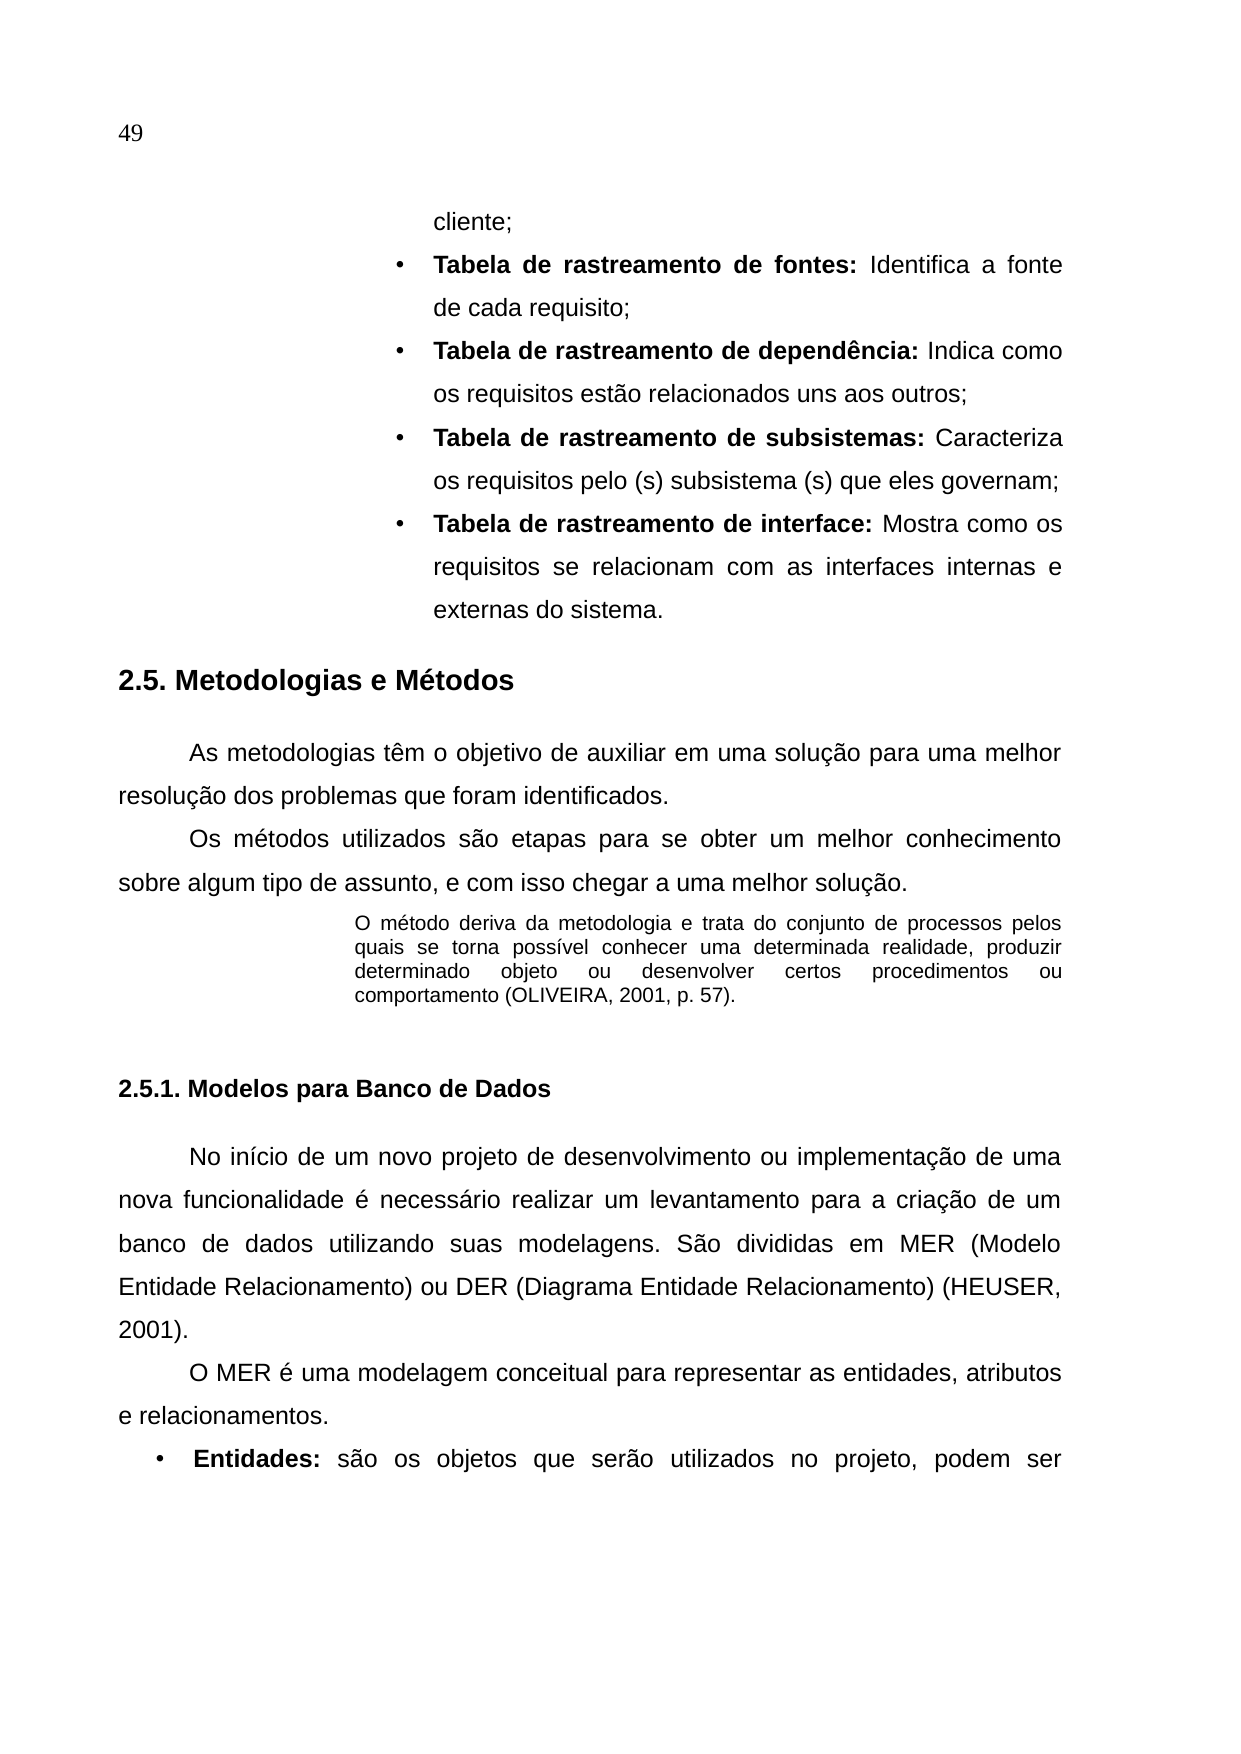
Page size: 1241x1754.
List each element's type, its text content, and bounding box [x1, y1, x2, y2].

list Tabela de rastreamento de interface: Mostra como os requisitos se relacionam com as interfaces internas e externas do sistema. [396, 509, 1063, 624]
list cliente; [396, 207, 1063, 235]
text O método deriva da metodologia e trata do conjunto de processos pelos quais se torna possível conhecer uma determinada realidade, produzir determinado objeto ou desenvolver certos procedimentos ou comportamento (OLIVEIRA, 2001, p. 57). [354, 911, 1063, 1007]
subtitle 2.5. Metodologias e Métodos [118, 663, 1063, 697]
text Os métodos utilizados são etapas para se obter um melhor conhecimento sobre algum tipo de assunto, e com isso chegar a uma melhor solução. [118, 824, 1063, 896]
list Tabela de rastreamento de subsistemas: Caracteriza os requisitos pelo (s) subsistema (s) que eles governam; [396, 422, 1063, 494]
subtitle 2.5.1. Modelos para Banco de Dados [118, 1074, 1063, 1103]
text As metodologias têm o objetivo de auxiliar em uma solução para uma melhor resolução dos problemas que foram identificados. [118, 738, 1063, 810]
text O MER é uma modelagem conceitual para representar as entidades, atributos e relacionamentos. [118, 1358, 1063, 1430]
list Tabela de rastreamento de fontes: Identifica a fonte de cada requisito; [396, 250, 1063, 322]
text No início de um novo projeto de desenvolvimento ou implementação de uma nova funcionalidade é necessário realizar um levantamento para a criação de um banco de dados utilizando suas modelagens. São divididas em MER (Modelo Entidade Relacionamento) ou DER (Diagrama Entidade Relacionamento) (HEUSER, 2001). [118, 1142, 1063, 1344]
list Entidades: são os objetos que serão utilizados no projeto, podem ser [156, 1444, 1063, 1473]
list Tabela de rastreamento de dependência: Indica como os requisitos estão relacionados uns aos outros; [396, 336, 1063, 408]
